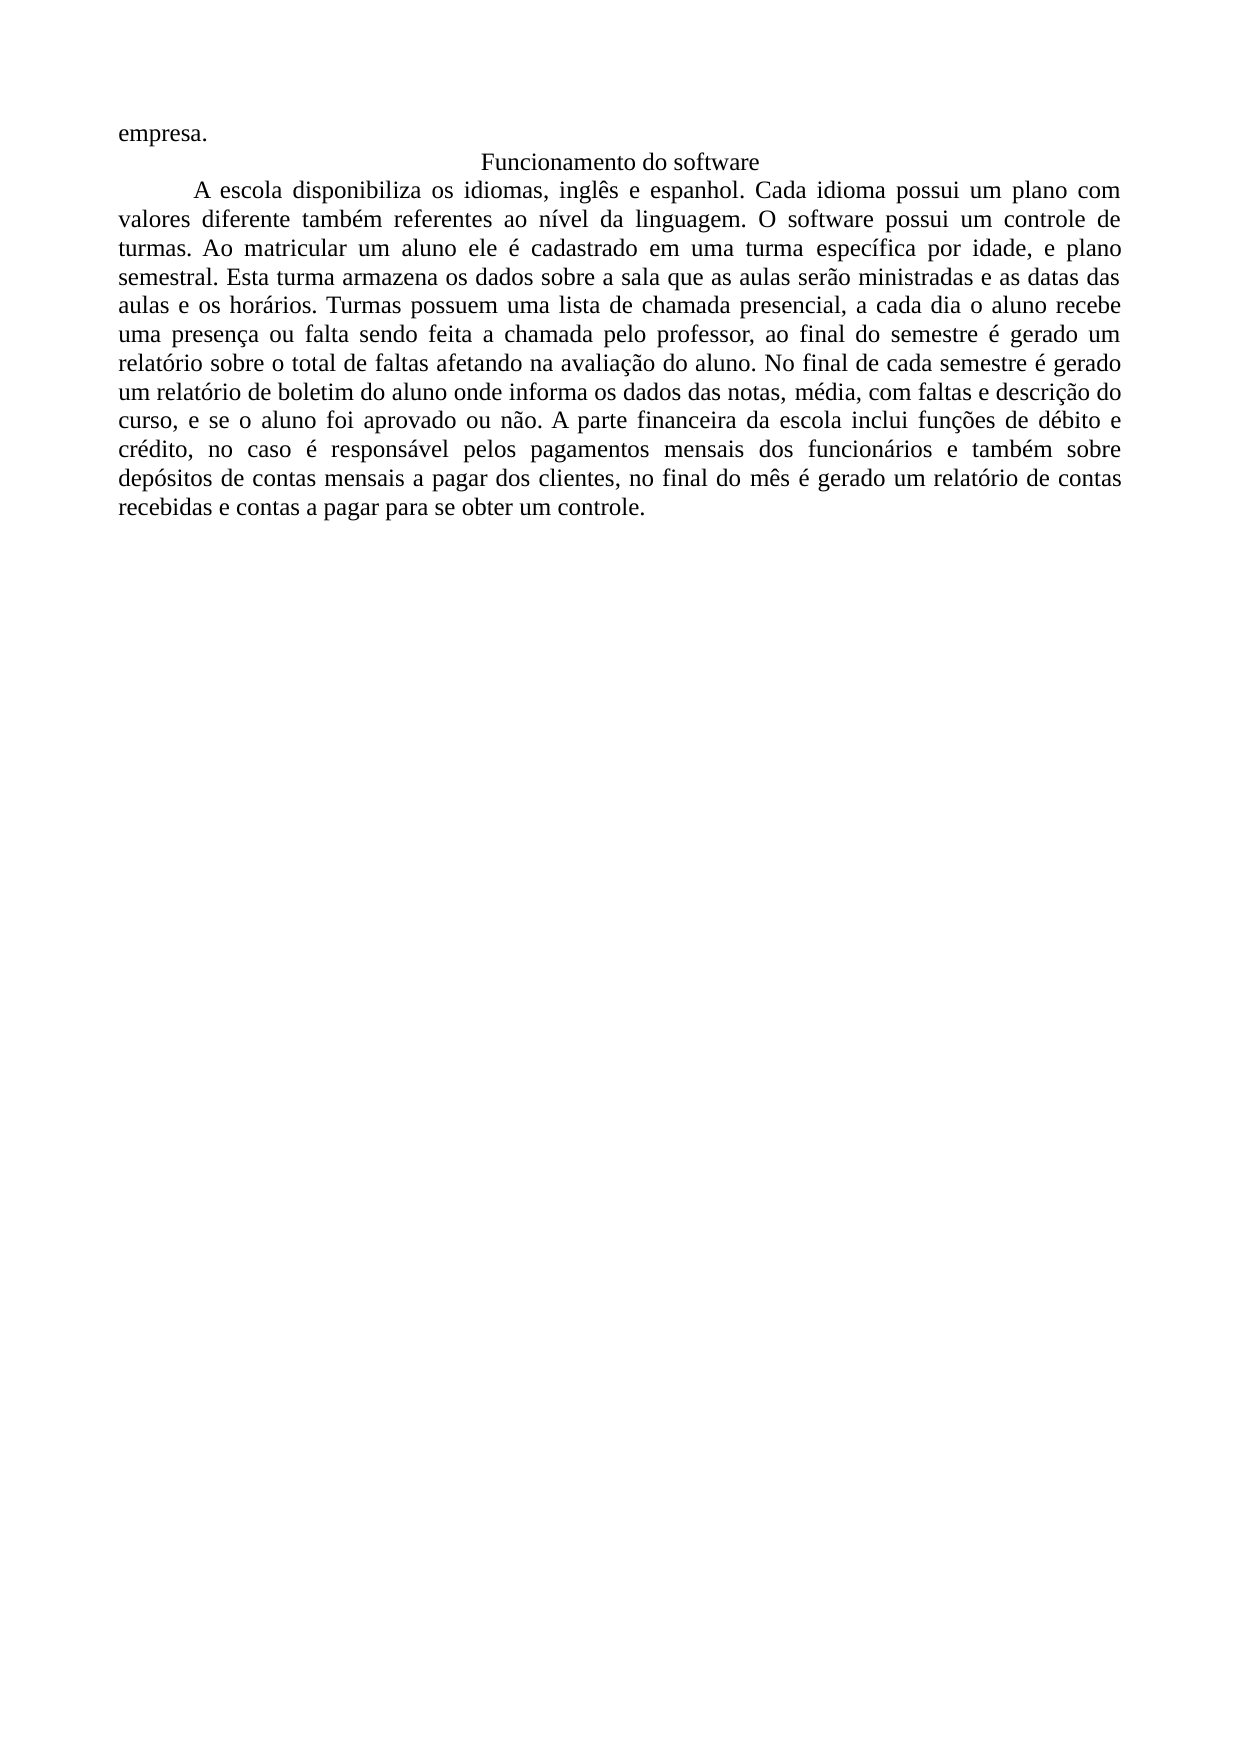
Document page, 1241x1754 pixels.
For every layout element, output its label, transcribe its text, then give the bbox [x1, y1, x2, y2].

text A escola disponibiliza os idiomas, inglês e espanhol. Cada idioma possui um plano com valores diferente também referentes ao nível da linguagem. O software possui um controle de turmas. Ao matricular um aluno ele é cadastrado em uma turma específica por idade, e plano semestral. Esta turma armazena os dados sobre a sala que as aulas serão ministradas e as datas das aulas e os horários. Turmas possuem uma lista de chamada presencial, a cada dia o aluno recebe uma presença ou falta sendo feita a chamada pelo professor, ao final do semestre é gerado um relatório sobre o total de faltas afetando na avaliação do aluno. No final de cada semestre é gerado um relatório de boletim do aluno onde informa os dados das notas, média, com faltas e descrição do curso, e se o aluno foi aprovado ou não. A parte financeira da escola inclui funções de débito e crédito, no caso é responsável pelos pagamentos mensais dos funcionários e também sobre depósitos de contas mensais a pagar dos clientes, no final do mês é gerado um relatório de contas recebidas e contas a pagar para se obter um controle. [118, 176, 1122, 521]
text empresa. [118, 118, 1122, 147]
text Funcionamento do software [118, 147, 1122, 176]
